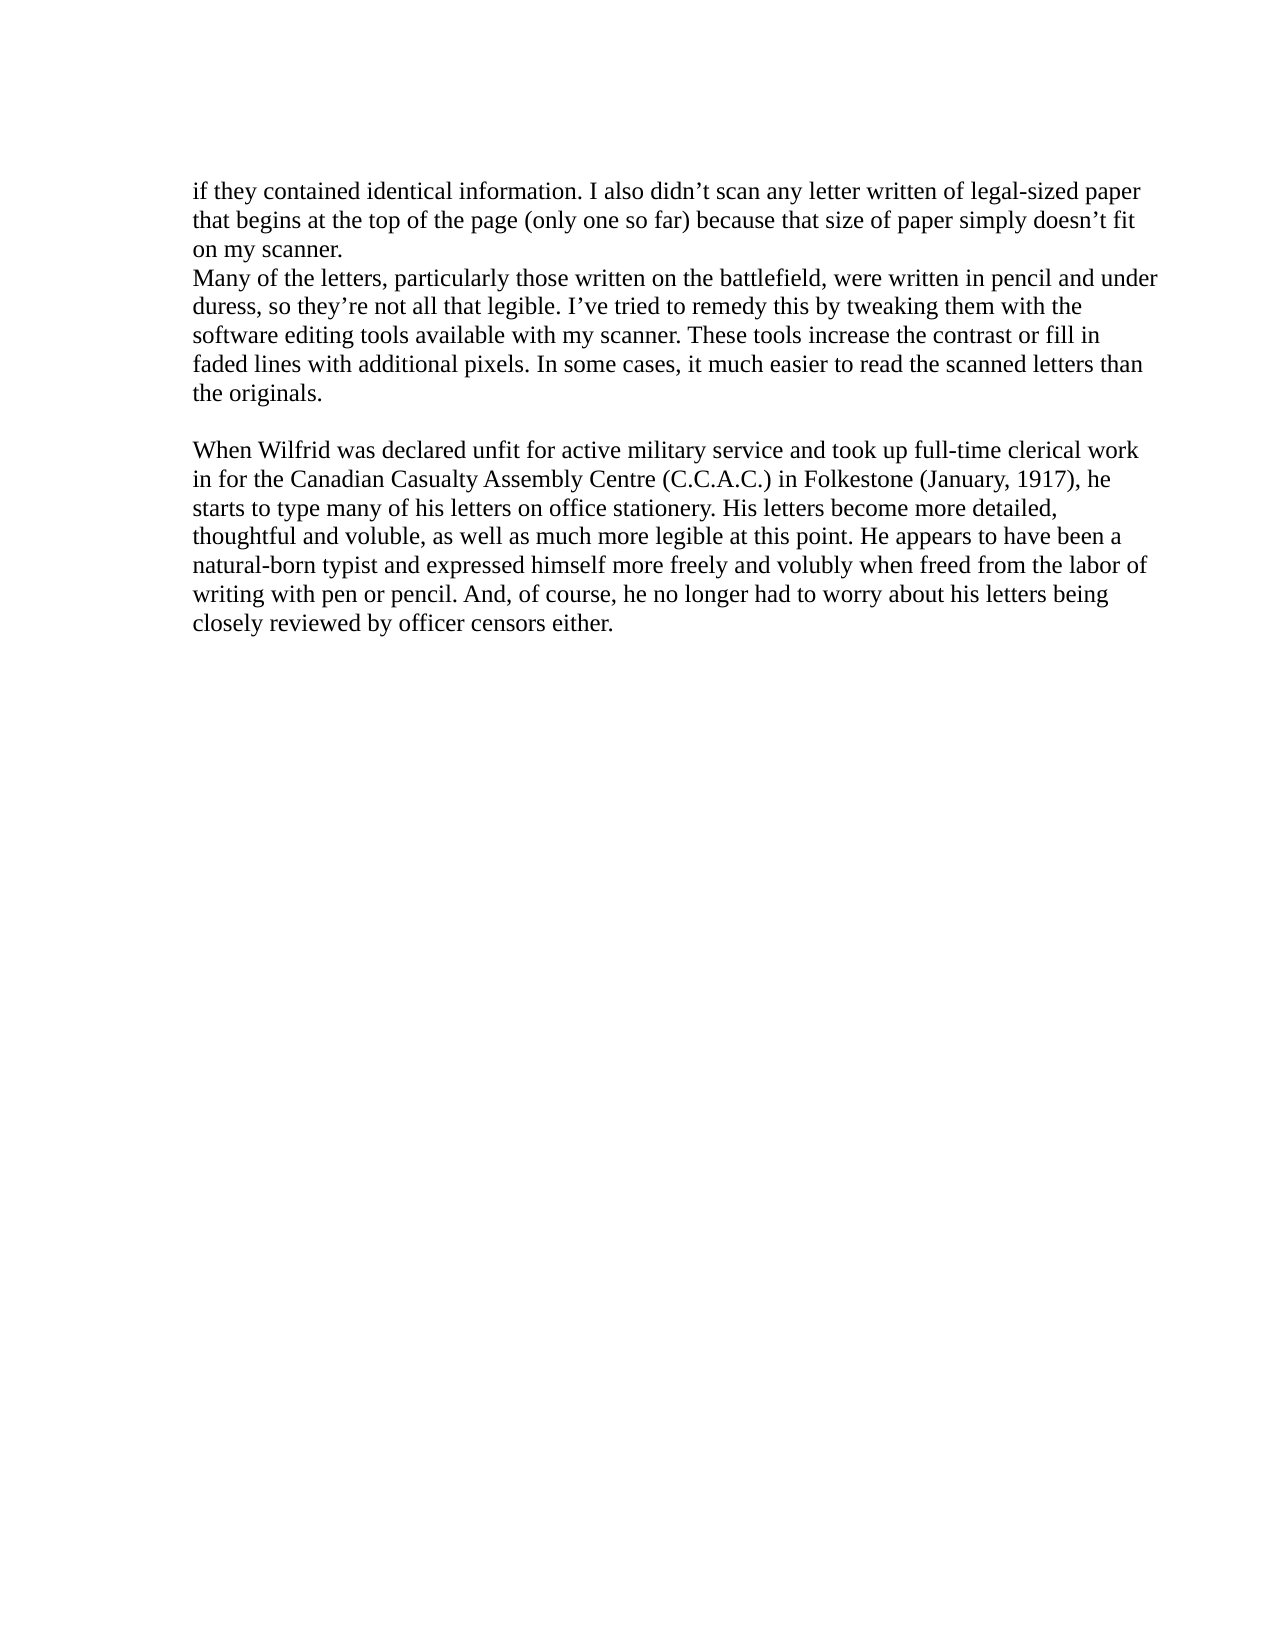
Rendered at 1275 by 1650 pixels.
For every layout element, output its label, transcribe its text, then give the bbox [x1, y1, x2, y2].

text if they contained identical information. I also didn’t scan any letter written of legal-sized paper that begins at the top of the page (only one so far) because that size of paper simply doesn’t fit on my scanner. [192, 176, 1158, 263]
text Many of the letters, particularly those written on the battlefield, were written in pencil and under duress, so they’re not all that legible. I’ve tried to remedy this by tweaking them with the software editing tools available with my scanner. These tools increase the contrast or fill in faded lines with additional pixels. In some cases, it much easier to read the scanned letters than the originals. [192, 263, 1158, 406]
text When Wilfrid was declared unfit for active military service and took up full-time clerical work in for the Canadian Casualty Assembly Centre (C.C.A.C.) in Folkestone (January, 1917), he starts to type many of his letters on office stationery. His letters become more detailed, thoughtful and voluble, as well as much more legible at this point. He appears to have been a natural-born typist and expressed himself more freely and volubly when freed from the labor of writing with pen or pencil. And, of course, he no longer had to worry about his letters being closely reviewed by officer censors either. [192, 435, 1158, 636]
